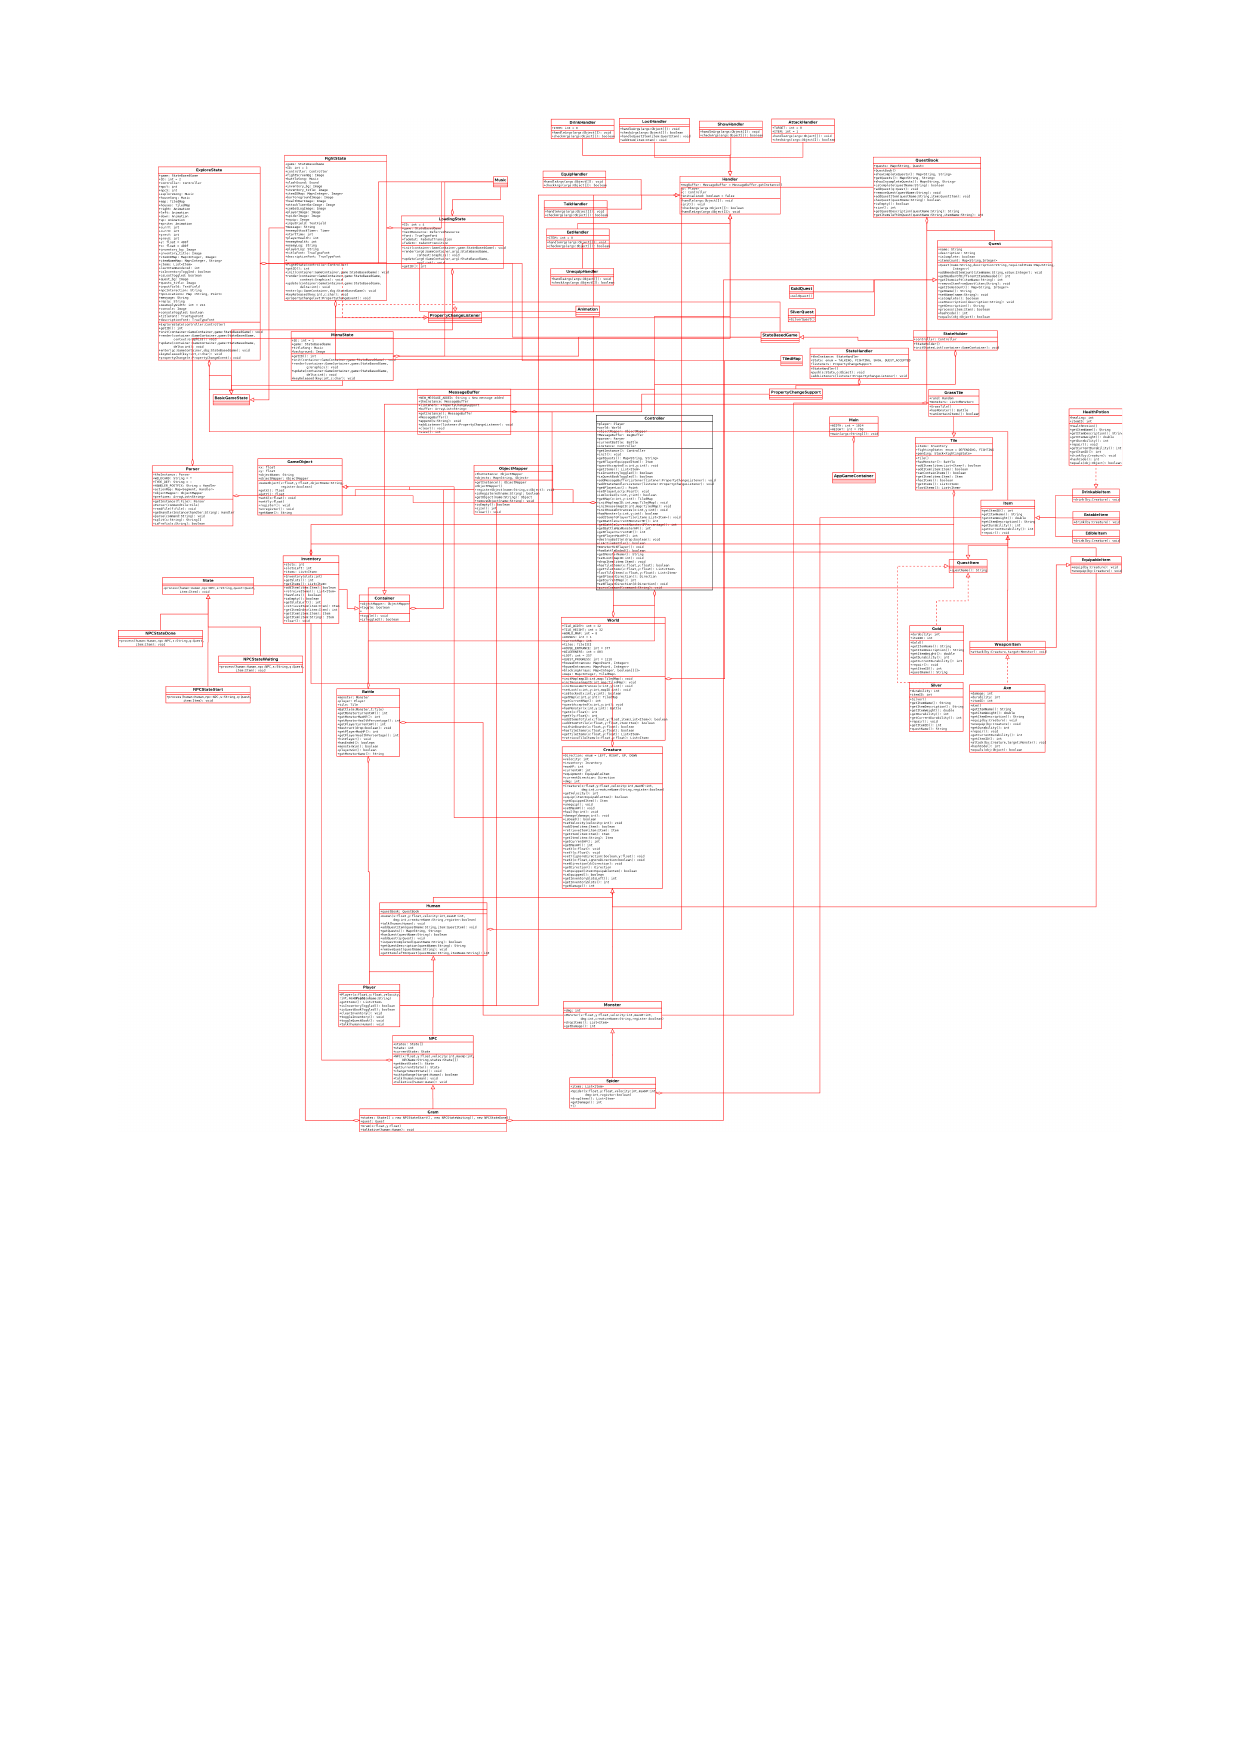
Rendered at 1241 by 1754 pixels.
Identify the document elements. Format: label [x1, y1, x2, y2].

picture [118, 118, 1123, 1132]
